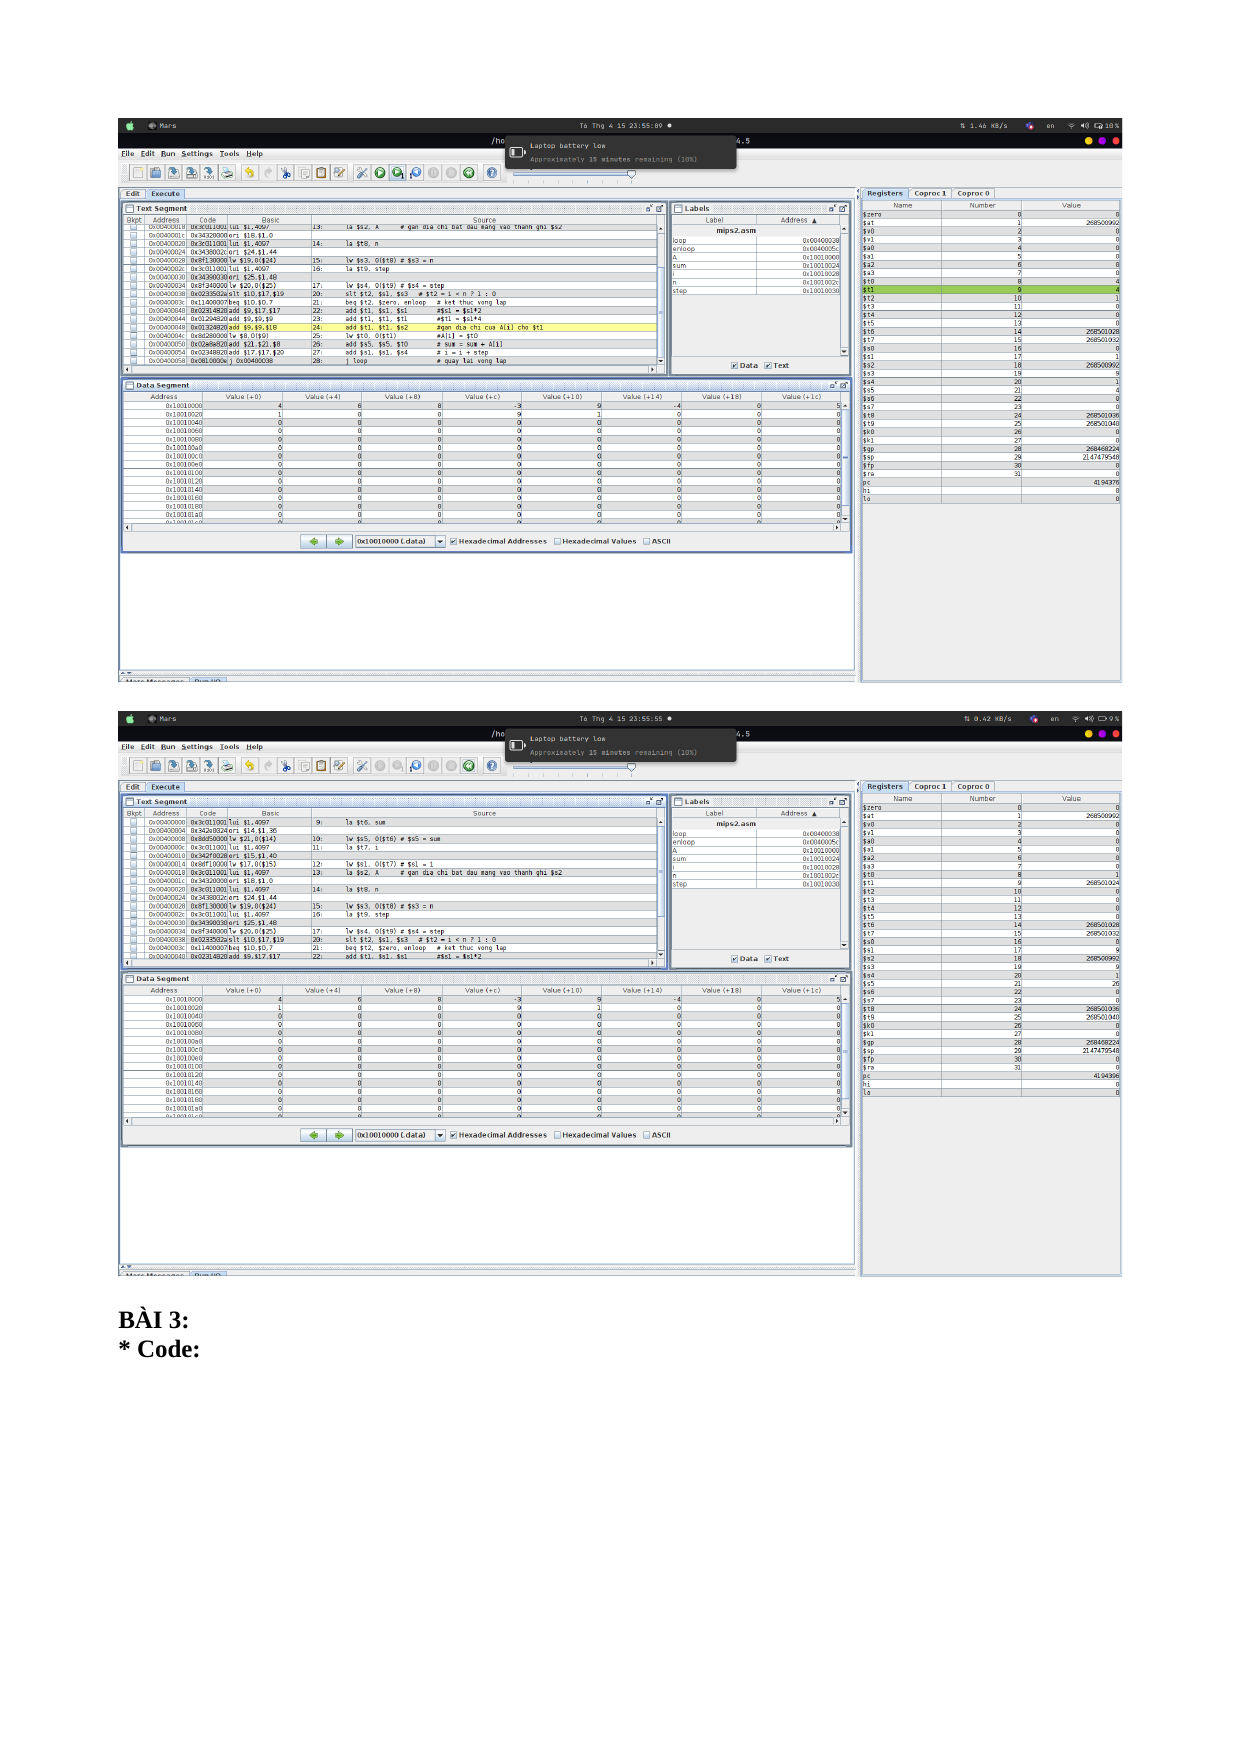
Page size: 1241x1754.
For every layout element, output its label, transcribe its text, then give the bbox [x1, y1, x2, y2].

text * Code: [118, 1334, 1122, 1362]
picture [118, 711, 1123, 1277]
picture [118, 118, 1123, 683]
text BÀI 3: [118, 1305, 1122, 1334]
